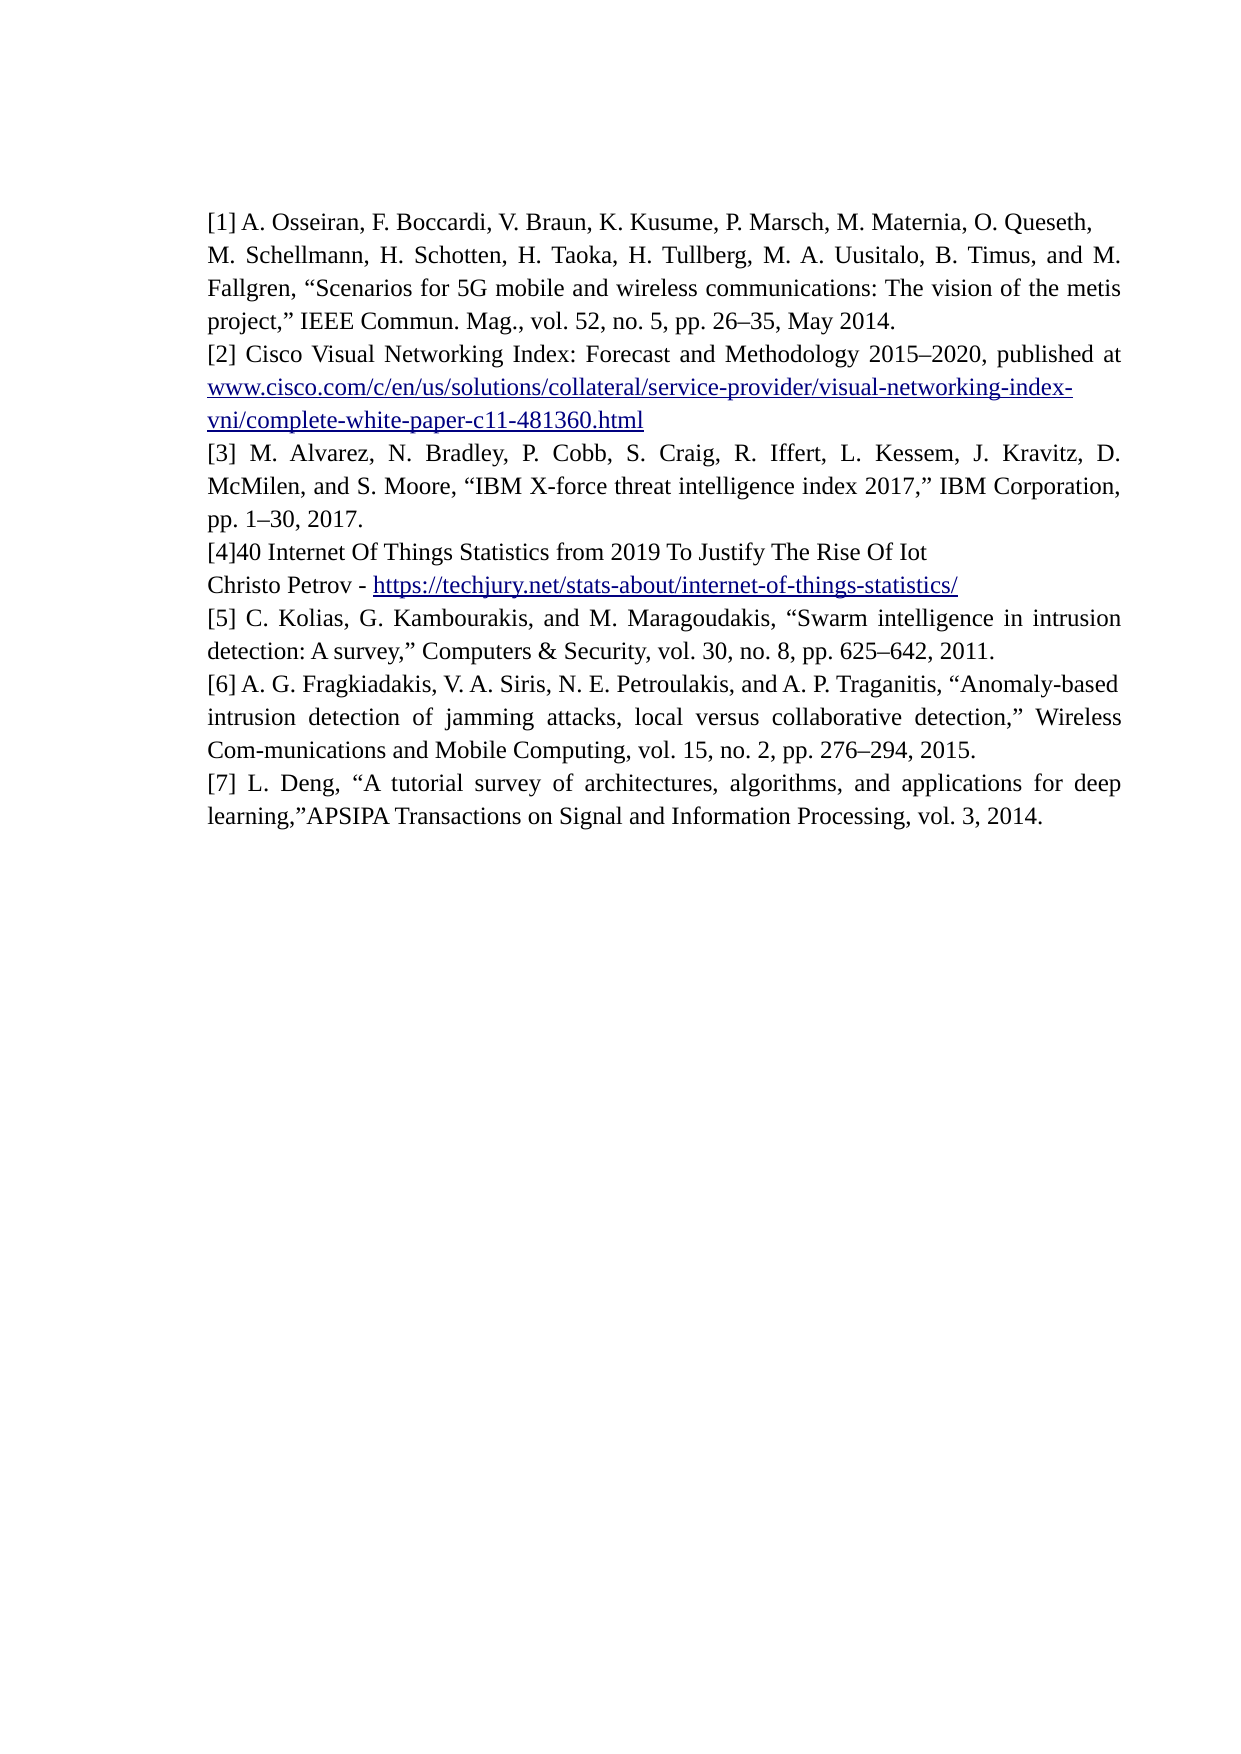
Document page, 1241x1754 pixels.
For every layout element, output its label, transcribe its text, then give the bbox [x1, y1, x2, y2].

text intrusion detection of jamming attacks, local versus collaborative detection,” Wireless Com-munications and Mobile Computing, vol. 15, no. 2, pp. 276–294, 2015. [207, 702, 1122, 764]
text [6] A. G. Fragkiadakis, V. A. Siris, N. E. Petroulakis, and A. P. Traganitis, “Anomaly-based [207, 669, 1122, 698]
text [7] L. Deng, “A tutorial survey of architectures, algorithms, and applications for deep learning,”APSIPA Transactions on Signal and Information Processing, vol. 3, 2014. [207, 768, 1122, 830]
text [5] C. Kolias, G. Kambourakis, and M. Maragoudakis, “Swarm intelligence in intrusion detection: A survey,” Computers & Security, vol. 30, no. 8, pp. 625–642, 2011. [207, 603, 1122, 665]
text [4]40 Internet Of Things Statistics from 2019 To Justify The Rise Of Iot [207, 537, 1122, 566]
text Christo Petrov - https://techjury.net/stats-about/internet-of-things-statistics/ [207, 570, 1122, 599]
text [1] A. Osseiran, F. Boccardi, V. Braun, K. Kusume, P. Marsch, M. Maternia, O. Queseth, [207, 207, 1122, 236]
text [2] Cisco Visual Networking Index: Forecast and Methodology 2015–2020, published at www.cisco.com/c/en/us/solutions/collateral/service-provider/visual-networking-index-vni/complete-white-paper-c11-481360.html [207, 339, 1122, 434]
text M. Schellmann, H. Schotten, H. Taoka, H. Tullberg, M. A. Uusitalo, B. Timus, and M. Fallgren, “Scenarios for 5G mobile and wireless communications: The vision of the metis project,” IEEE Commun. Mag., vol. 52, no. 5, pp. 26–35, May 2014. [207, 240, 1122, 335]
text [3] M. Alvarez, N. Bradley, P. Cobb, S. Craig, R. Iffert, L. Kessem, J. Kravitz, D. McMilen, and S. Moore, “IBM X-force threat intelligence index 2017,” IBM Corporation, pp. 1–30, 2017. [207, 438, 1122, 533]
